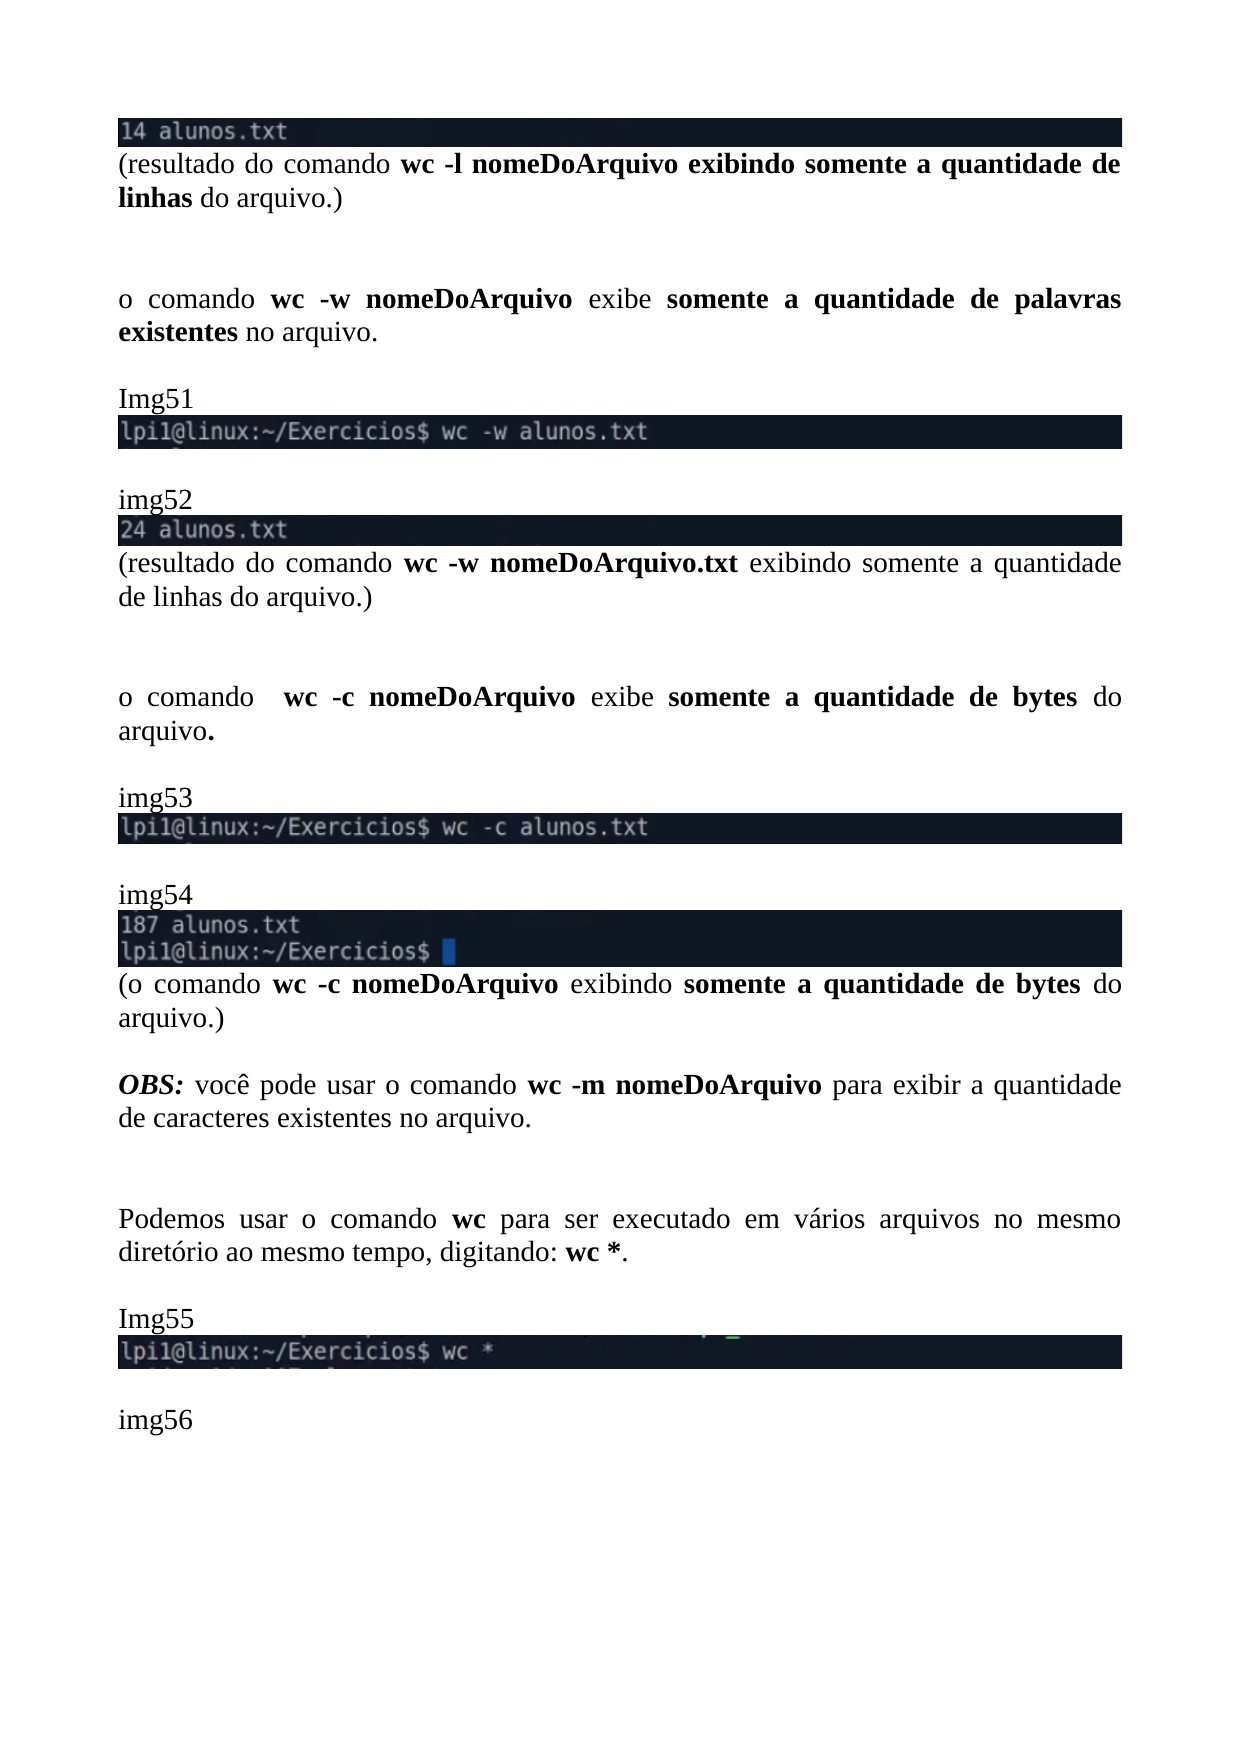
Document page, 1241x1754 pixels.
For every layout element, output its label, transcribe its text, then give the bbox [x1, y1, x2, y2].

picture [118, 118, 1123, 147]
text img52 [118, 482, 1122, 515]
picture [118, 415, 1123, 449]
picture [118, 910, 1123, 967]
text img53 [118, 780, 1122, 813]
text Podemos usar o comando wc para ser executado em vários arquivos no mesmo diretório ao mesmo tempo, digitando: wc *. [118, 1201, 1122, 1268]
text (resultado do comando wc -w nomeDoArquivo.txt exibindo somente a quantidade de linhas do arquivo.) [118, 546, 1122, 612]
picture [118, 1335, 1123, 1369]
picture [118, 813, 1123, 844]
text o comando wc -w nomeDoArquivo exibe somente a quantidade de palavras existentes no arquivo. [118, 281, 1122, 348]
text img54 [118, 877, 1122, 910]
picture [118, 515, 1123, 546]
text Img55 [118, 1302, 1122, 1335]
text img56 [118, 1402, 1122, 1436]
text (o comando wc -c nomeDoArquivo exibindo somente a quantidade de bytes do arquivo.) [118, 967, 1122, 1033]
text (resultado do comando wc -l nomeDoArquivo exibindo somente a quantidade de linhas do arquivo.) [118, 147, 1122, 214]
text Img51 [118, 381, 1122, 415]
text o comando wc -c nomeDoArquivo exibe somente a quantidade de bytes do arquivo. [118, 679, 1122, 747]
text OBS: você pode usar o comando wc -m nomeDoArquivo para exibir a quantidade de caracteres existentes no arquivo. [118, 1067, 1122, 1134]
